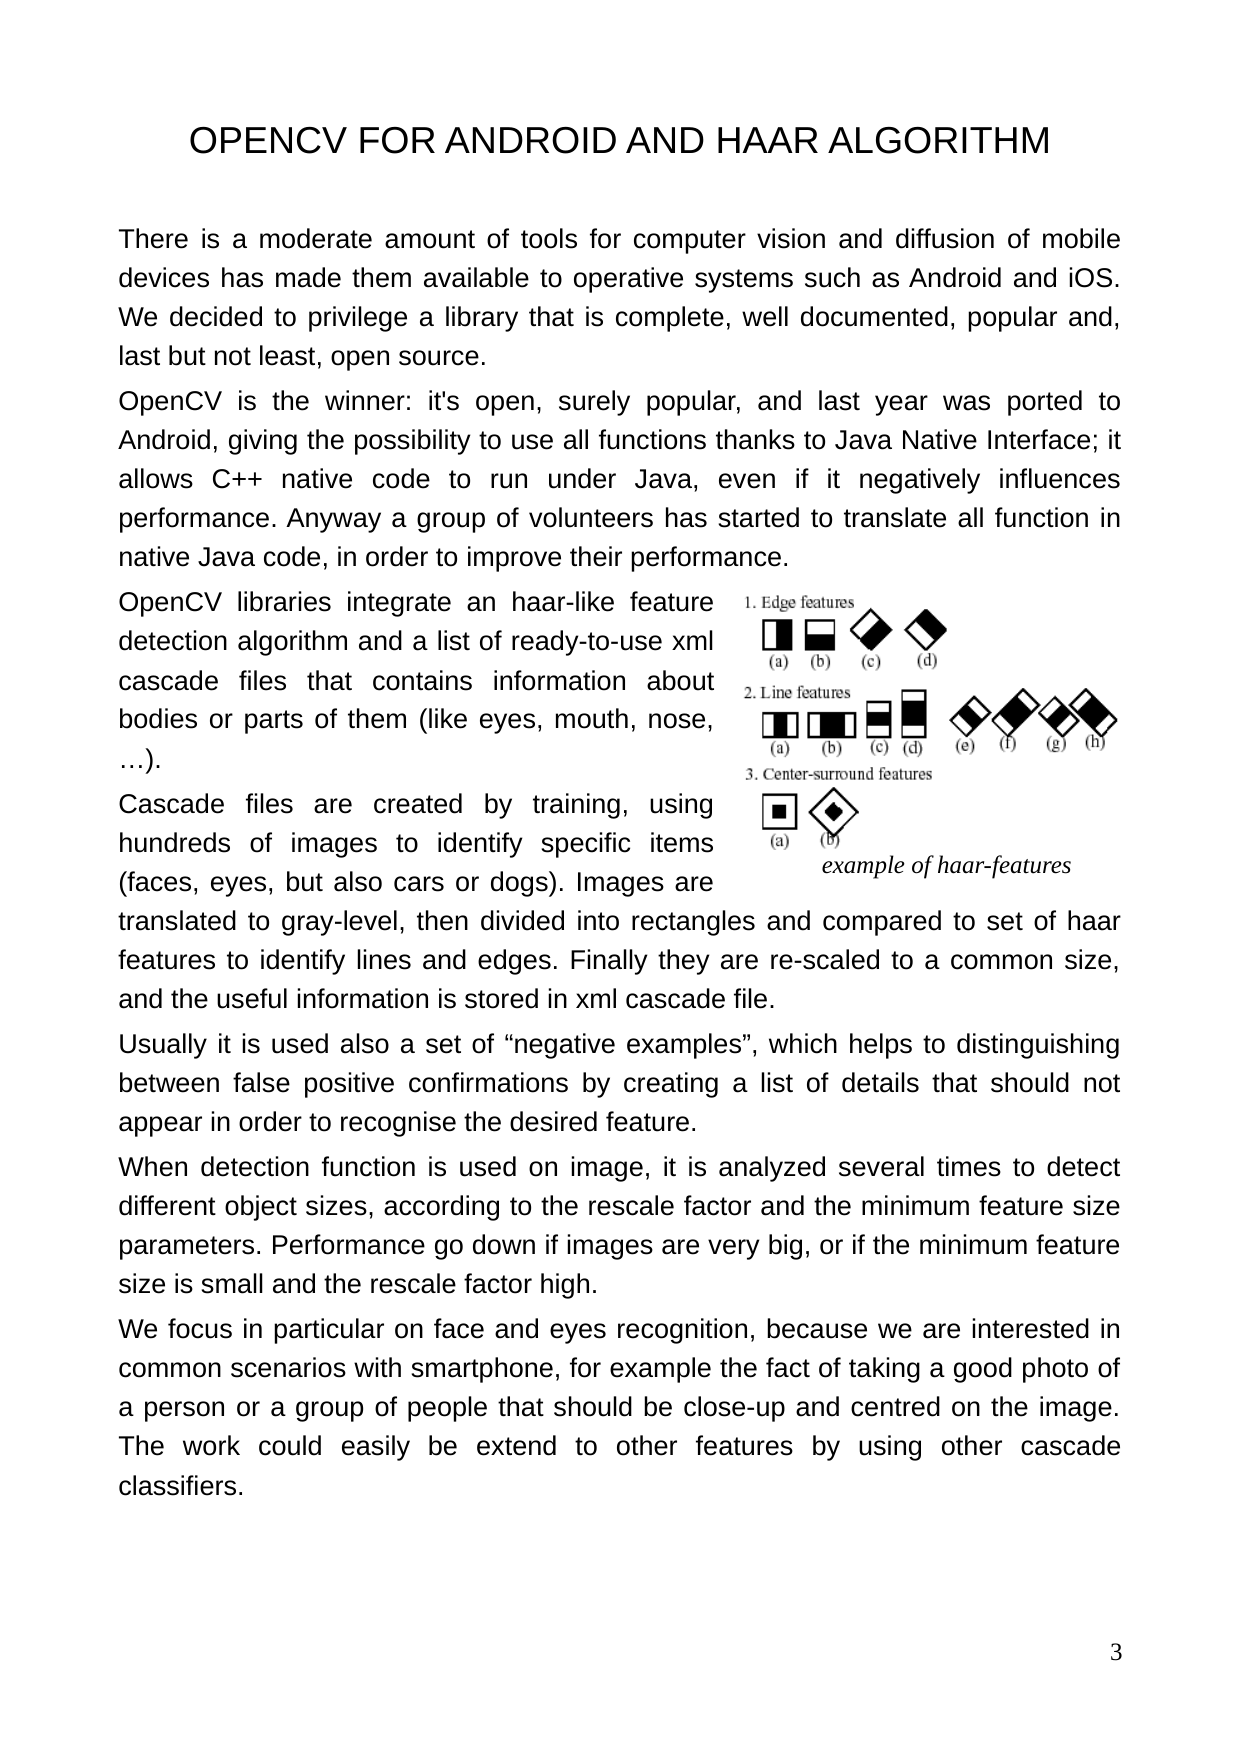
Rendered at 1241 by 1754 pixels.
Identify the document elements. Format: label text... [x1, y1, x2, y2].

text There is a moderate amount of tools for computer vision and diffusion of mobile devices has made them available to operative systems such as Android and iOS. We decided to privilege a library that is complete, well documented, popular and, last but not least, open source. [118, 223, 1122, 371]
text Cascade files are created by training, using hundreds of images to identify specific items (faces, eyes, but also cars or dogs). Images are translated to gray-level, then divided into rectangles and compared to set of haar features to identify lines and edges. Finally they are re-scaled to a common size, and the useful information is stored in xml cascade file. [118, 788, 1122, 1014]
text OPENCV FOR ANDROID AND HAAR ALGORITHM [118, 118, 1122, 161]
text When detection function is used on image, it is analyzed several times to detect different object sizes, according to the rescale factor and the minimum feature size parameters. Performance go down if images are very big, or if the minimum feature size is small and the rescale factor high. [118, 1151, 1122, 1299]
text We focus in particular on face and eyes recognition, because we are interested in common scenarios with smartphone, for example the fact of taking a good photo of a person or a group of people that should be close-up and centred on the image. The work could easily be extend to other features by using other cascade classifiers. [118, 1313, 1122, 1501]
text example of haar-features [727, 850, 1169, 878]
text Usually it is used also a set of “negative examples”, which helps to distinguishing between false positive confirmations by creating a list of details that should not appear in order to recognise the desired feature. [118, 1028, 1122, 1137]
text OpenCV libraries integrate an haar-like feature detection algorithm and a list of ready-to-use xml cascade files that contains information about bodies or parts of them (like eyes, mouth, nose, …). [118, 586, 726, 774]
text OpenCV is the winner: it's open, surely popular, and last year was ported to Android, giving the possibility to use all functions thanks to Java Native Interface; it allows C++ native code to run under Java, even if it negatively influences performance. Anyway a group of volunteers has started to translate all function in native Java code, in order to improve their performance. [118, 385, 1122, 573]
picture [726, 583, 1170, 850]
